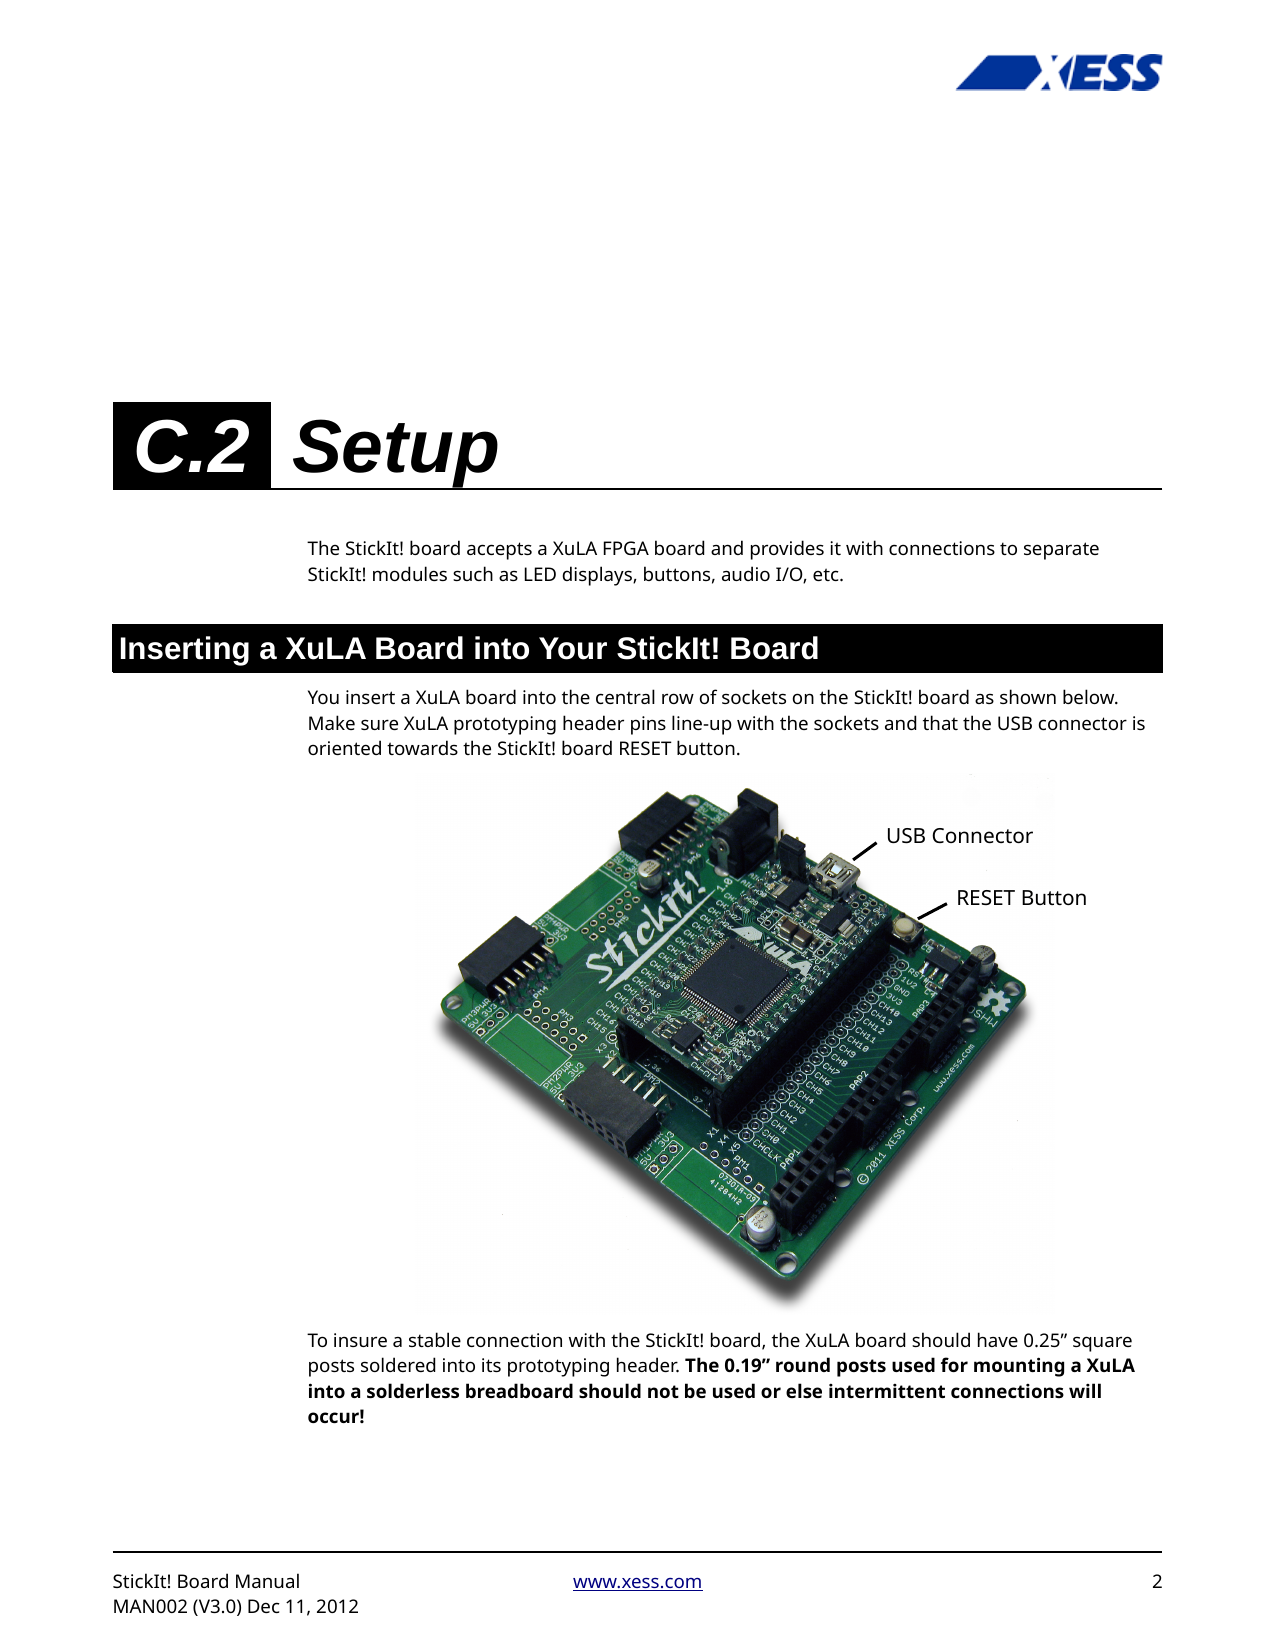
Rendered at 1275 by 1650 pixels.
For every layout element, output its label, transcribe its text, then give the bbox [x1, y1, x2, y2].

text To insure a stable connection with the StickIt! board, the XuLA board should have 0.25” square posts soldered into its prototyping header. The 0.19” round posts used for mounting a XuLA into a solderless breadboard should not be used or else intermittent connections will occur! [307, 1327, 1162, 1429]
picture [955, 54, 1163, 91]
subtitle Inserting a XuLA Board into Your StickIt! Board [114, 625, 1162, 672]
subtitle Setup [271, 402, 1162, 488]
text You insert a XuLA board into the central row of sockets on the StickIt! board as shown below. Make sure XuLA prototyping header pins line-up with the sockets and that the USB connector is oriented towards the StickIt! board RESET button. [307, 684, 1162, 761]
text The StickIt! board accepts a XuLA FPGA board and provides it with connections to separate StickIt! modules such as LED displays, buttons, audio I/O, etc. [307, 535, 1162, 586]
